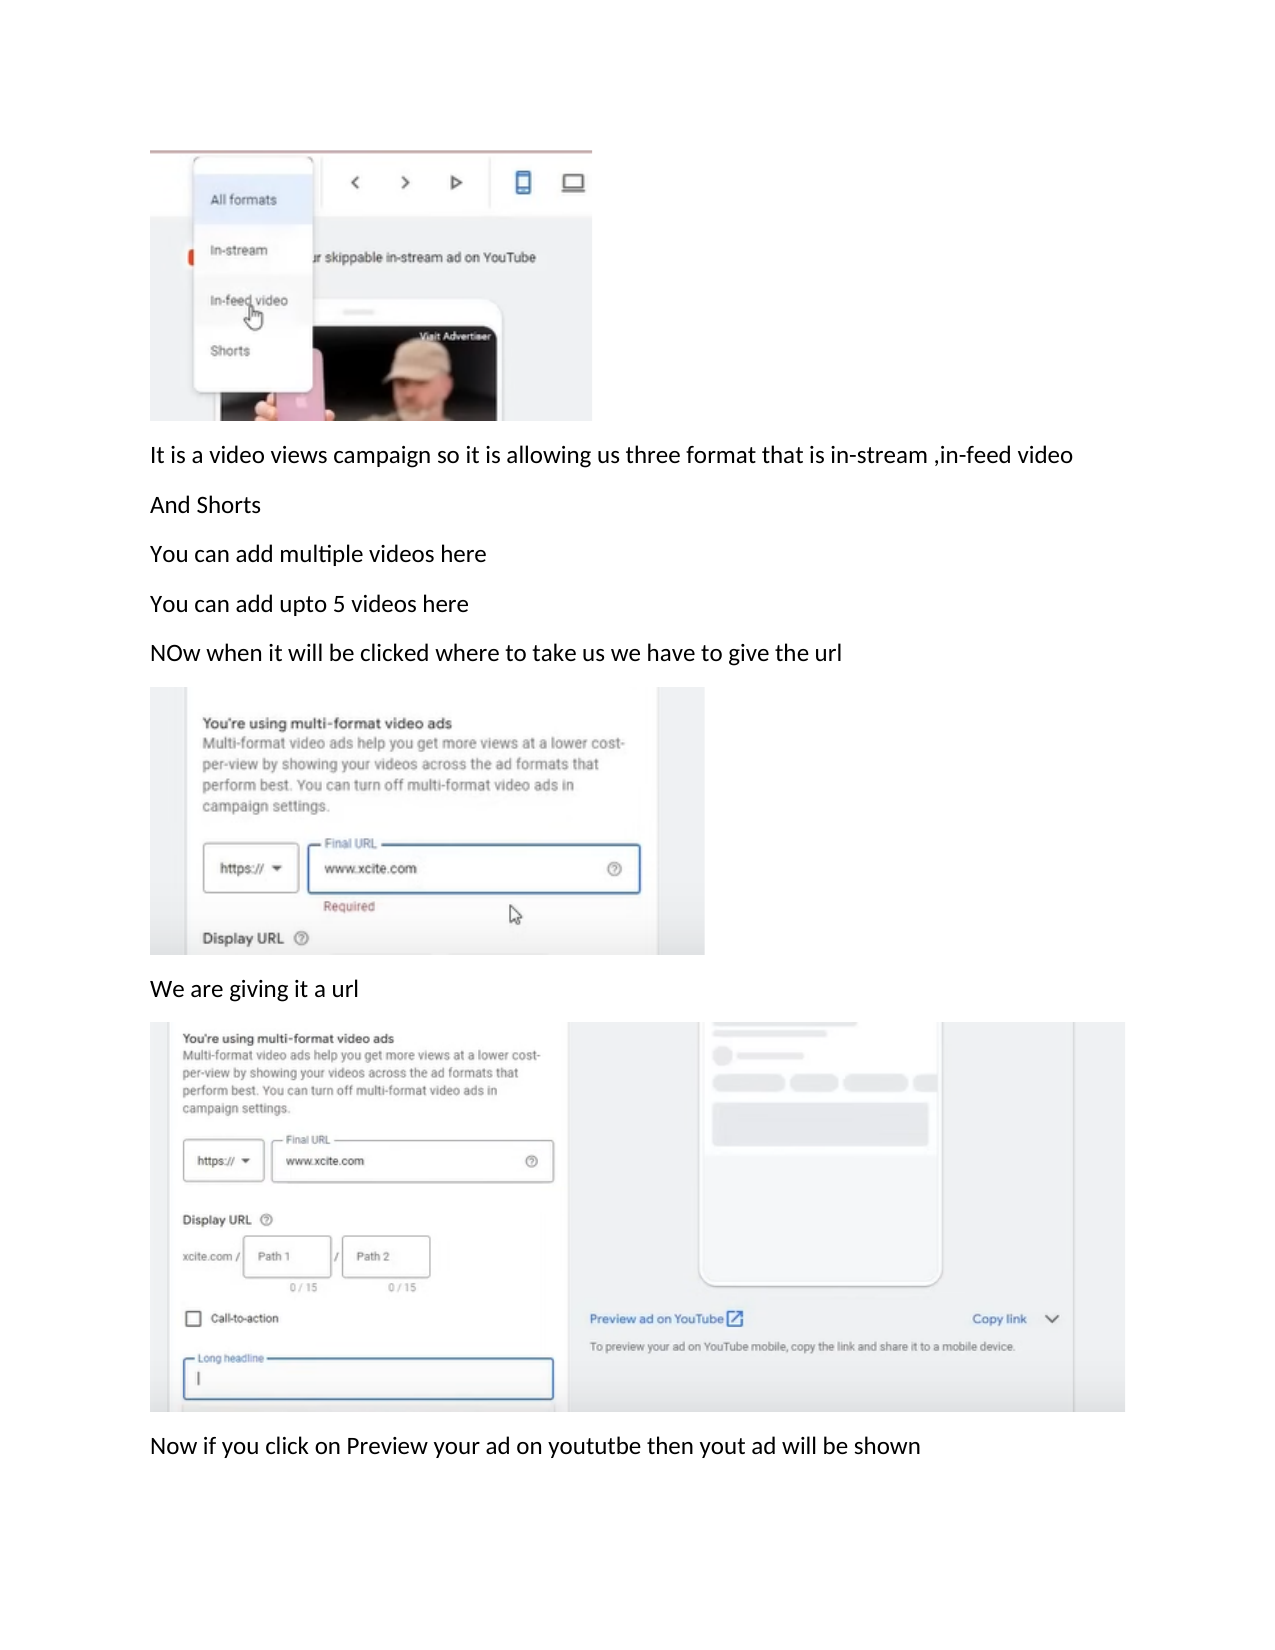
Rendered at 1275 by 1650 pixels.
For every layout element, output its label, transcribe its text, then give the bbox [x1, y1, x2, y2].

picture [150, 150, 593, 421]
text You can add upto 5 videos here [150, 588, 1125, 618]
text You can add multiple videos here [150, 538, 1125, 569]
picture [150, 1022, 1125, 1412]
text Now if you click on Preview your ad on yoututbe then yout ad will be shown [150, 1431, 1125, 1461]
text NOw when it will be clicked where to take us we have to give the url [150, 637, 1125, 668]
text And Shorts [150, 489, 1125, 519]
text We are giving it a url [150, 973, 1125, 1004]
text It is a video views campaign so it is allowing us three format that is in-stream ,in-feed video [150, 439, 1125, 470]
picture [150, 687, 705, 955]
